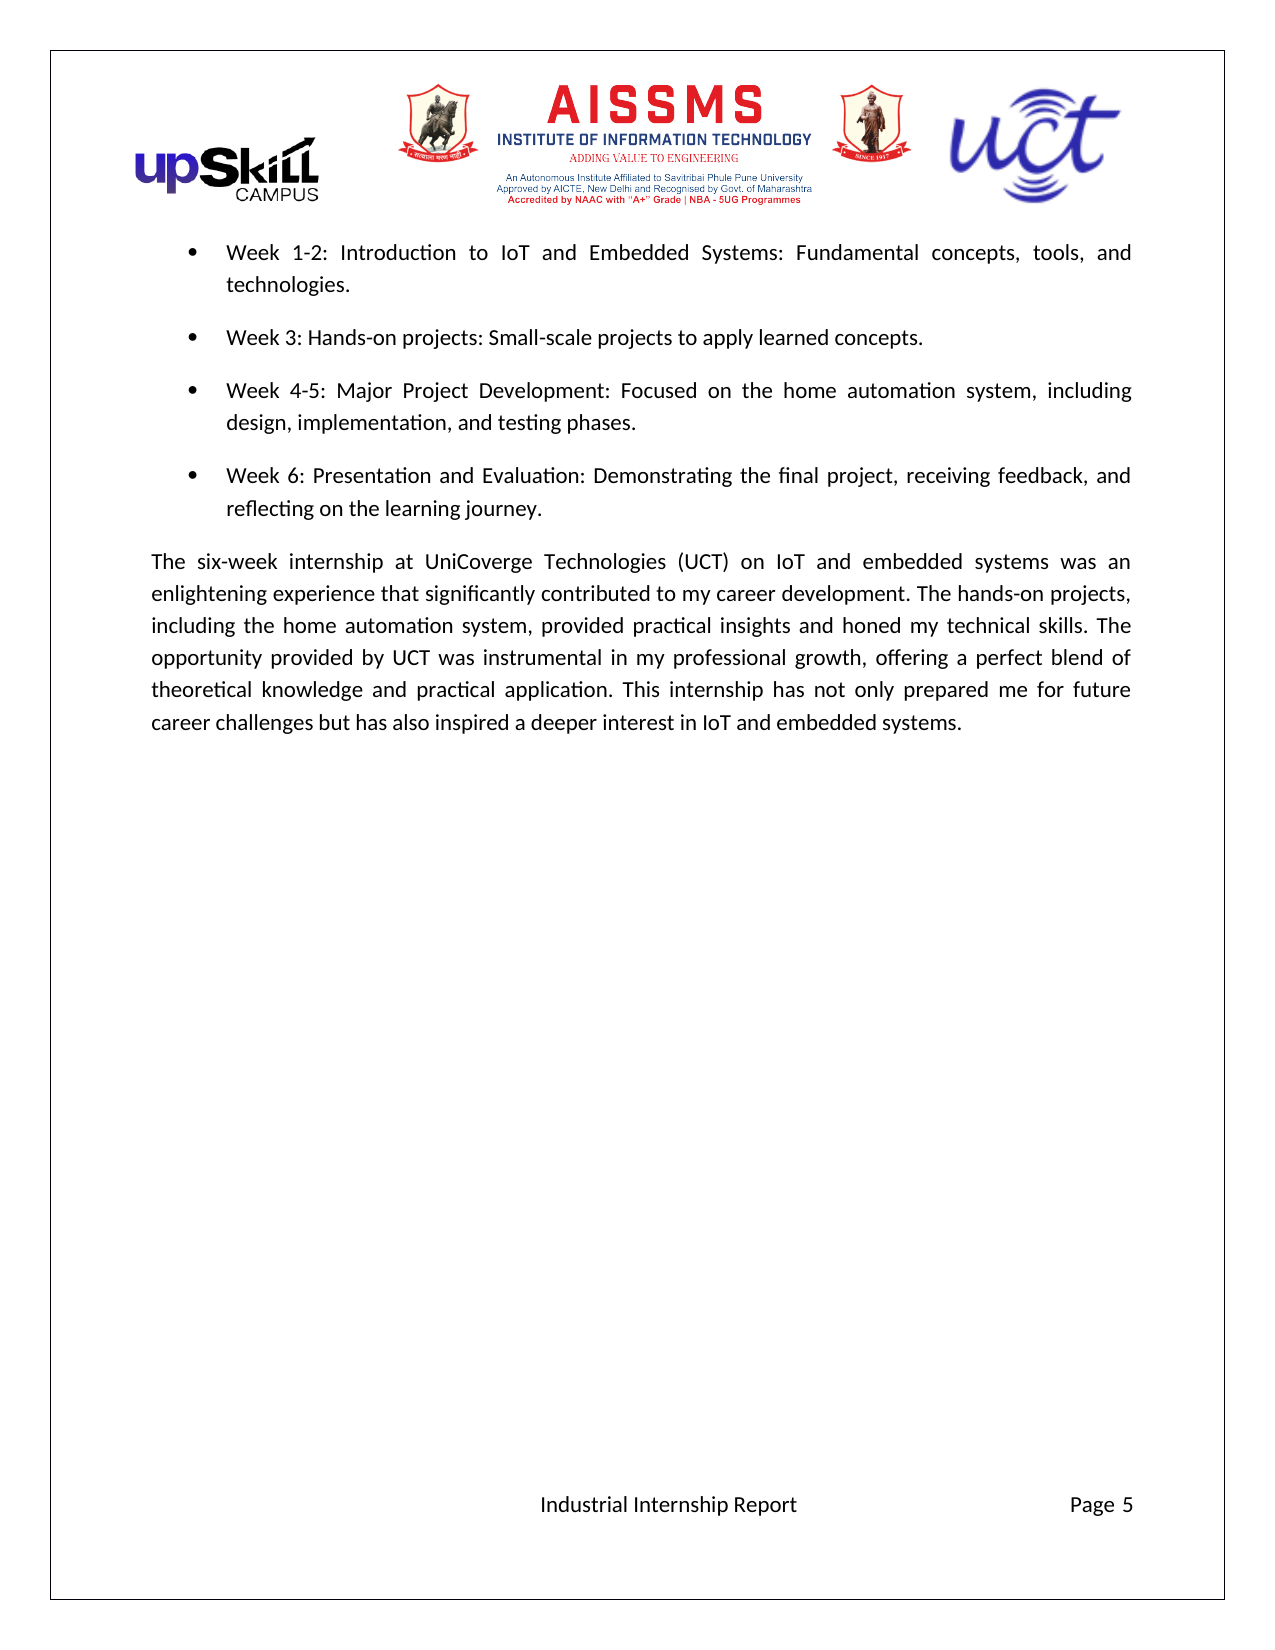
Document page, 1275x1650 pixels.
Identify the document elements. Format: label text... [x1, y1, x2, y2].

list Week 1-2: Introduction to IoT and Embedded Systems: Fundamental concepts, tools, and technologies. [188, 238, 1133, 298]
picture [947, 79, 1127, 205]
picture [104, 124, 350, 205]
picture [391, 79, 915, 205]
list Week 6: Presentation and Evaluation: Demonstrating the final project, receiving feedback, and reflecting on the learning journey. [188, 462, 1133, 522]
text The six-week internship at UniCoverge Technologies (UCT) on IoT and embedded systems was an enlightening experience that significantly contributed to my career development. The hands-on projects, including the home automation system, provided practical insights and honed my technical skills. The opportunity provided by UCT was instrumental in my professional growth, offering a perfect blend of theoretical knowledge and practical application. This internship has not only prepared me for future career challenges but has also inspired a deeper interest in IoT and embedded systems. [151, 547, 1133, 736]
list Week 4-5: Major Project Development: Focused on the home automation system, including design, implementation, and testing phases. [188, 376, 1133, 437]
list Week 3: Hands-on projects: Small-scale projects to apply learned concepts. [188, 323, 1133, 351]
